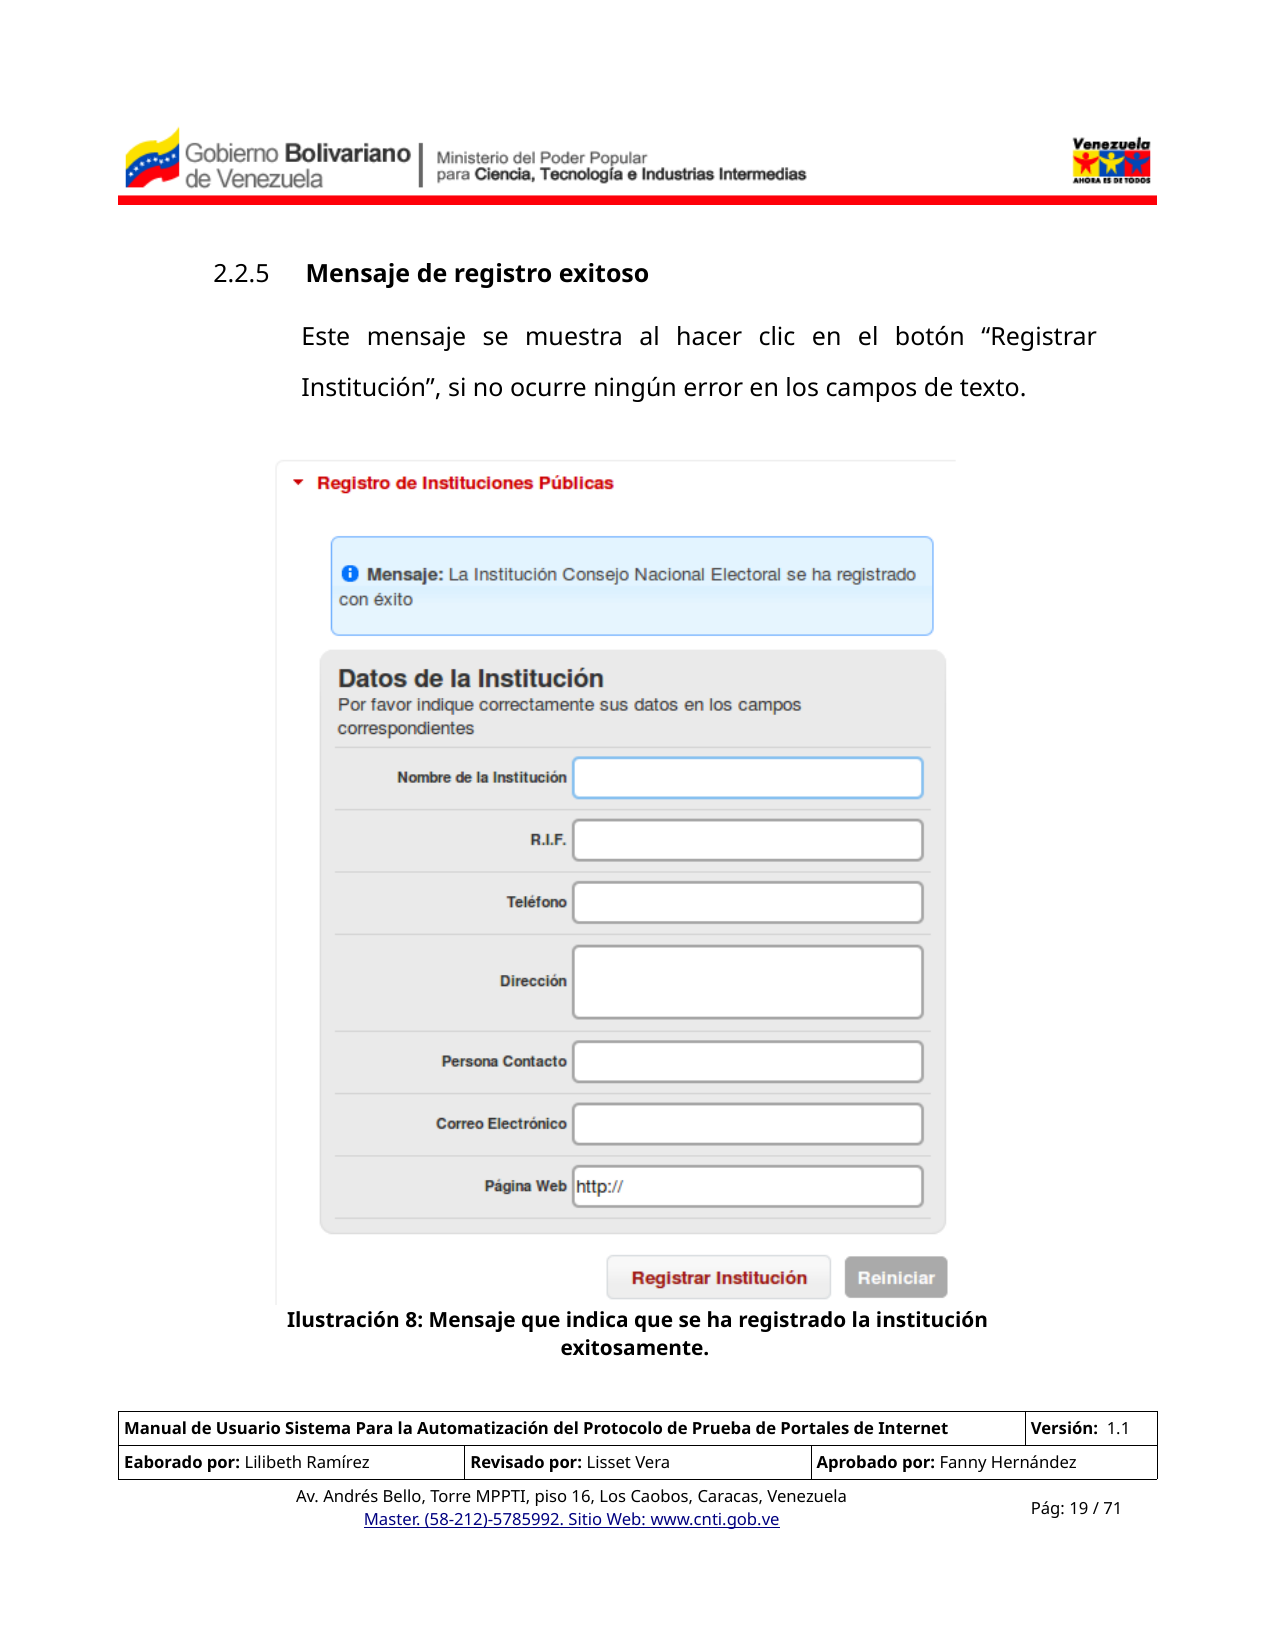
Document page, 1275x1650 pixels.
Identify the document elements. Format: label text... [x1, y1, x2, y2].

picture [270, 456, 956, 1305]
subtitle Mensaje de registro exitoso [118, 255, 1157, 289]
text Ilustración 8: Mensaje que indica que se ha registrado la institución exitosamente. [255, 467, 1020, 1362]
picture [118, 119, 1157, 205]
text Este mensaje se muestra al hacer clic en el botón “Registrar Institución”, si no ocurre ningún error en los campos de texto. [301, 318, 1098, 403]
